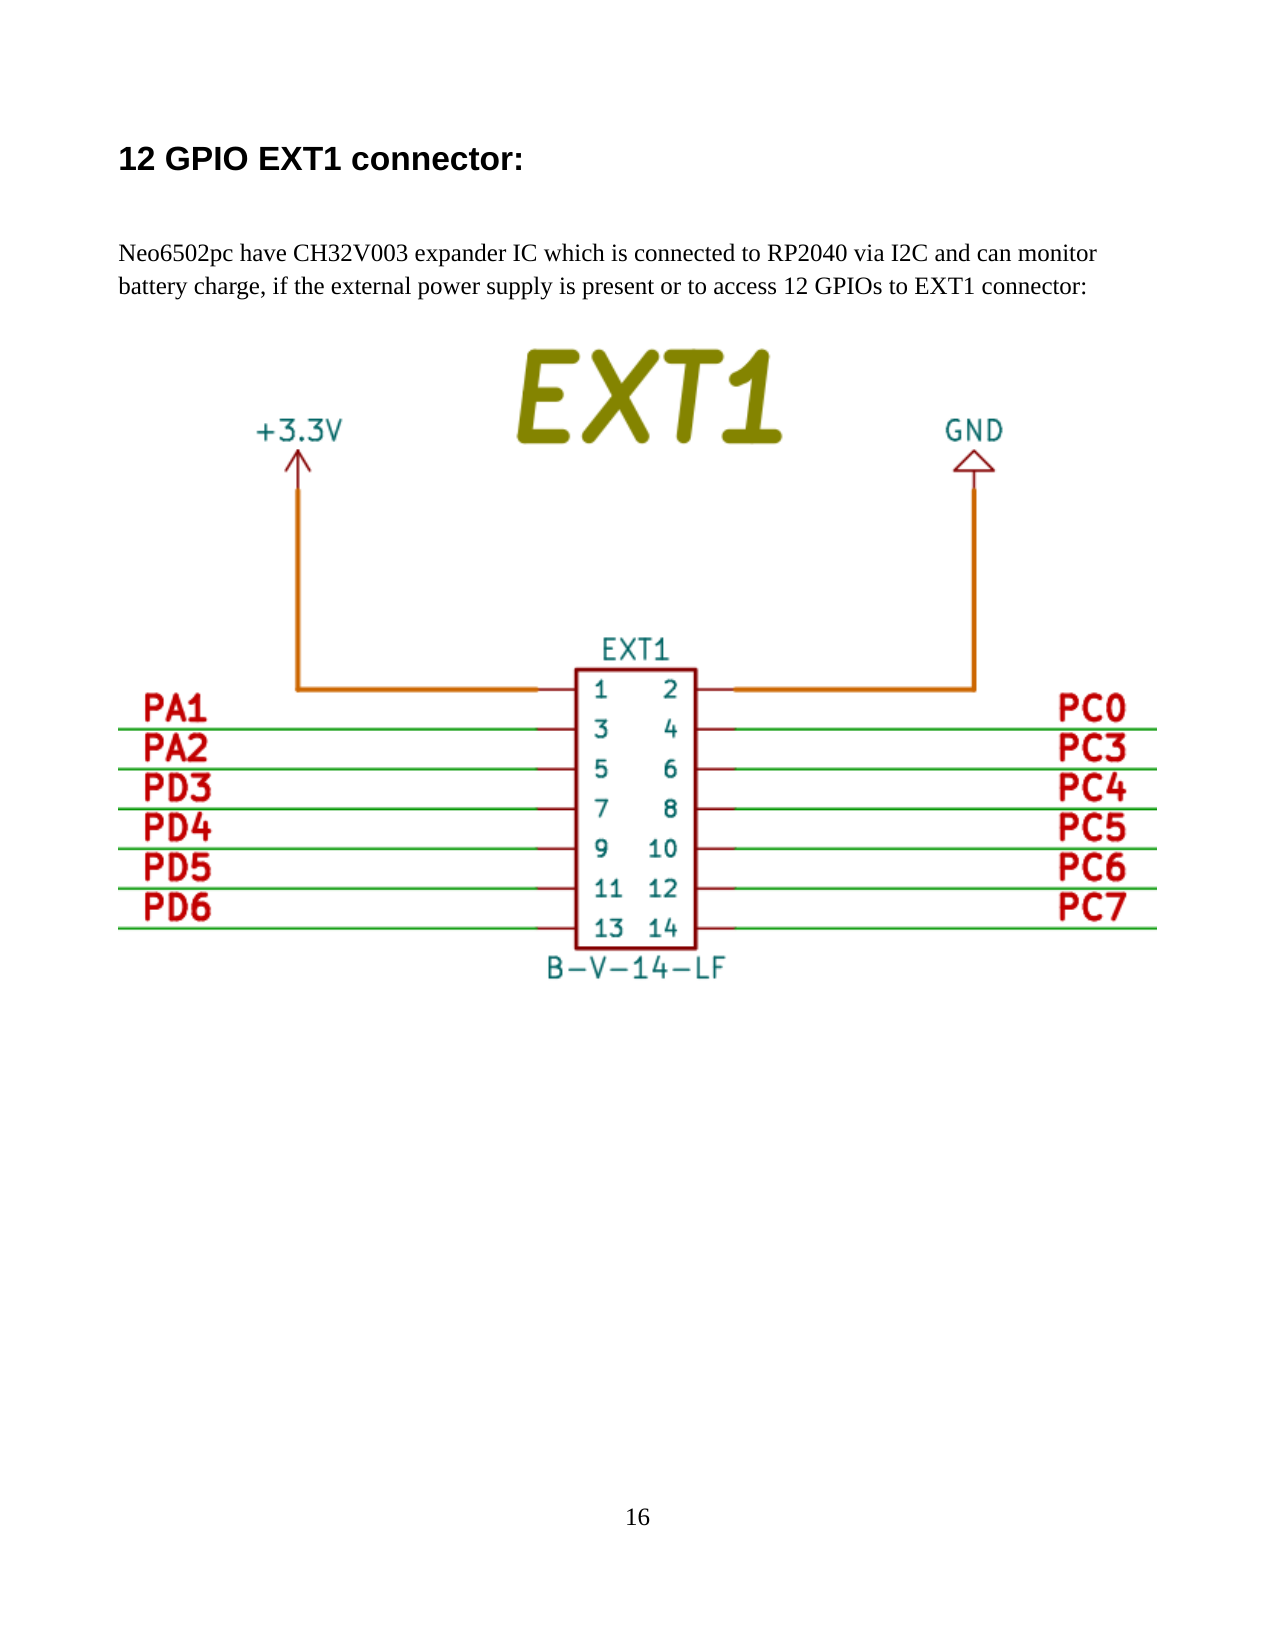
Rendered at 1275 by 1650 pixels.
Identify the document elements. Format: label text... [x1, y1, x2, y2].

picture [118, 318, 1157, 1017]
subtitle 12 GPIO EXT1 connector: [118, 139, 1157, 178]
text Neo6502pc have CH32V003 expander IC which is connected to RP2040 via I2C and can monitor battery charge, if the external power supply is present or to access 12 GPIOs to EXT1 connector: [118, 238, 1157, 299]
